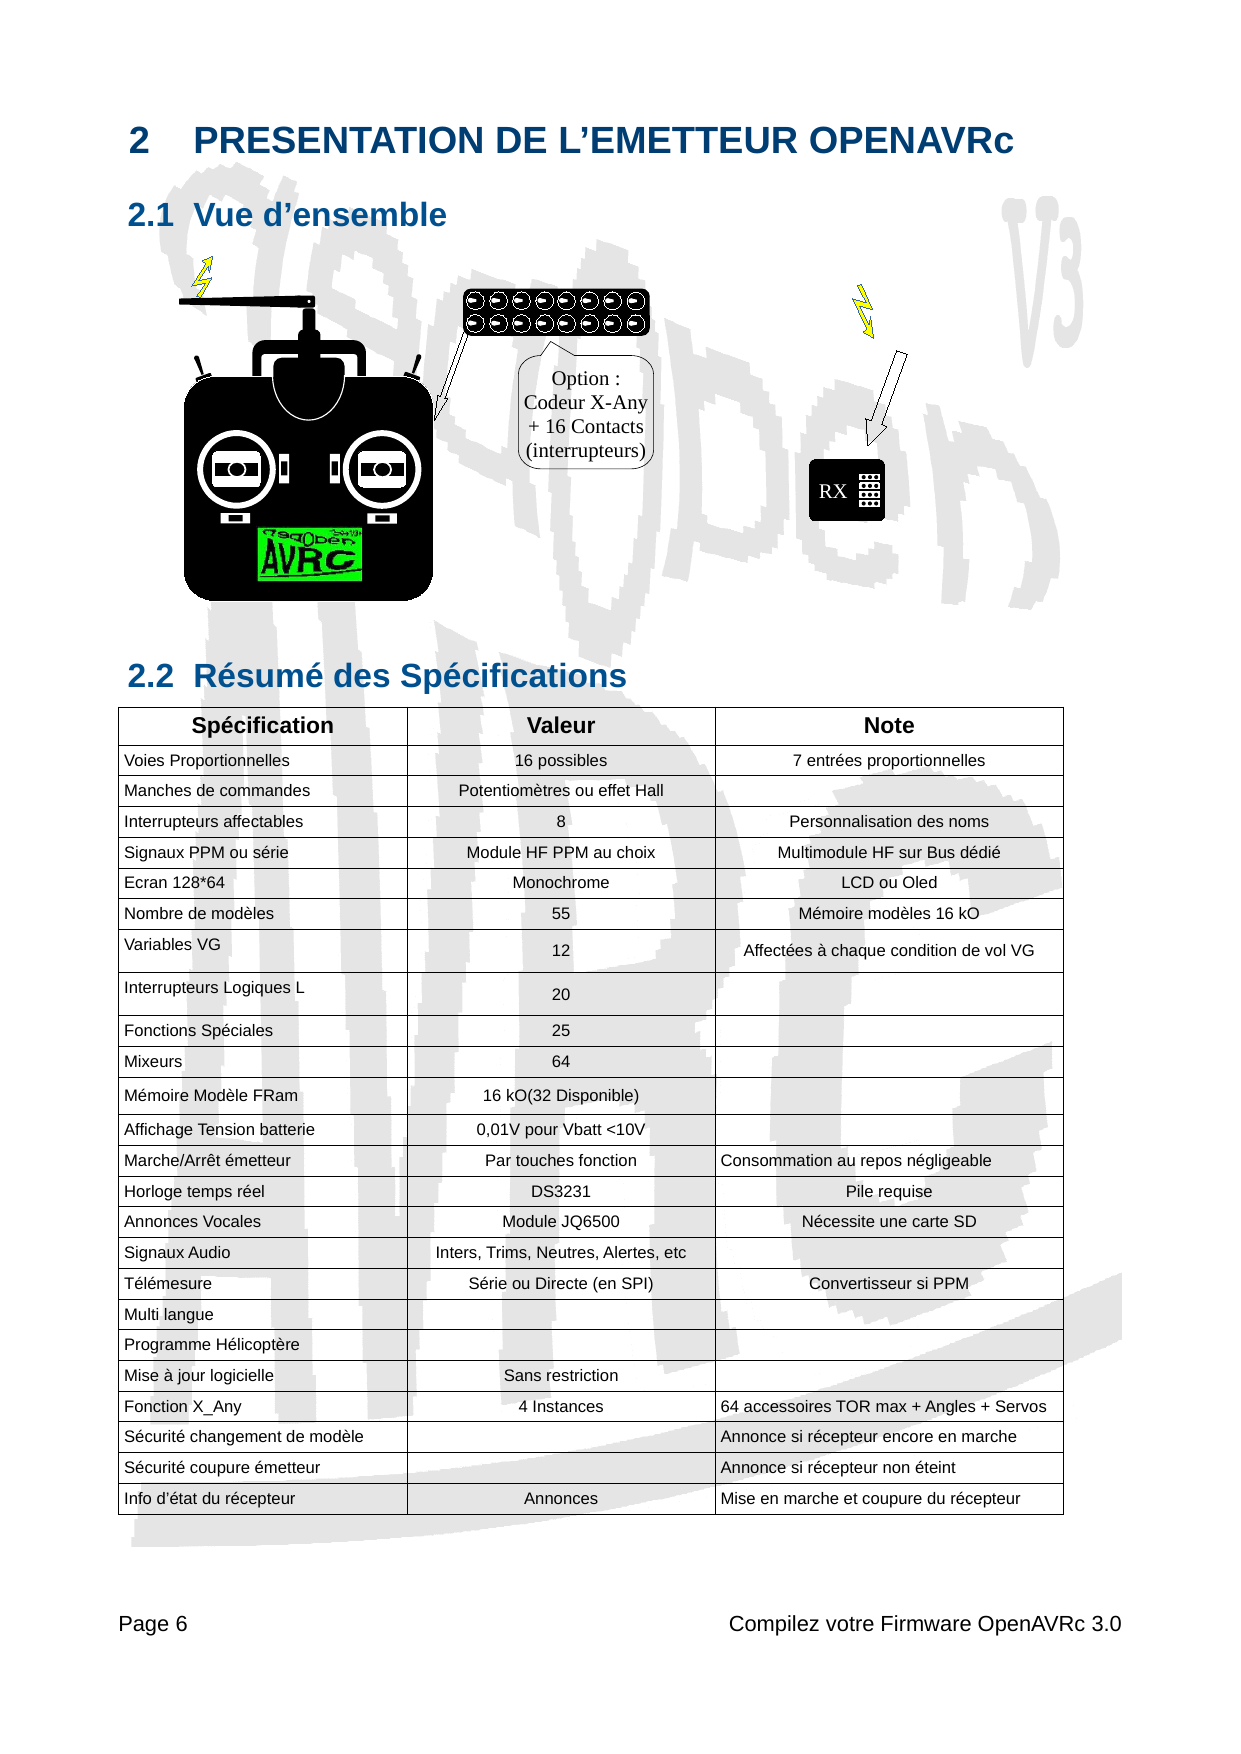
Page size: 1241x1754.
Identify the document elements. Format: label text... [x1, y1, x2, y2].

table_cell 16 kO(32 Disponible) [408, 1078, 715, 1114]
table_cell Annonces Vocales [119, 1207, 407, 1237]
table_cell 16 possibles [408, 746, 715, 775]
table_cell Mixeurs [119, 1047, 407, 1077]
table_cell Multimodule HF sur Bus dédié [716, 838, 1063, 867]
table_cell Pile requise [716, 1177, 1063, 1206]
table_cell Nombre de modèles [119, 899, 407, 929]
table_cell Horloge temps réel [119, 1177, 407, 1206]
table_cell Inters, Trims, Neutres, Alertes, etc [408, 1238, 715, 1268]
table_cell Fonctions Spéciales [119, 1016, 407, 1046]
table_cell Module JQ6500 [408, 1207, 715, 1237]
table_cell Info d’état du récepteur [119, 1484, 407, 1513]
table_cell Module HF PPM au choix [408, 838, 715, 867]
table_cell [716, 1047, 1063, 1077]
table_cell [408, 1453, 715, 1483]
table_cell Télémesure [119, 1269, 407, 1298]
table_cell Mémoire modèles 16 kO [716, 899, 1063, 929]
table_cell [408, 1300, 715, 1329]
table_cell Annonces [408, 1484, 715, 1513]
table_cell Ecran 128*64 [119, 869, 407, 898]
table_cell Multi langue [119, 1300, 407, 1329]
table_cell Série ou Directe (en SPI) [408, 1269, 715, 1298]
table_cell [408, 1422, 715, 1452]
table_cell Par touches fonction [408, 1146, 715, 1176]
table_cell Monochrome [408, 869, 715, 898]
subtitle Résumé des Spécifications [118, 656, 1122, 694]
table_cell Personnalisation des noms [716, 807, 1063, 837]
table_cell Programme Hélicoptère [119, 1330, 407, 1360]
table_cell Nécessite une carte SD [716, 1207, 1063, 1237]
table_cell [716, 1016, 1063, 1046]
table_cell [716, 1238, 1063, 1268]
table_cell Sécurité coupure émetteur [119, 1453, 407, 1483]
table_cell 55 [408, 899, 715, 929]
table_cell DS3231 [408, 1177, 715, 1206]
table_cell [716, 1300, 1063, 1329]
table_cell Consommation au repos négligeable [716, 1146, 1063, 1176]
table_cell [408, 1330, 715, 1360]
table_cell 0,01V pour Vbatt <10V [408, 1115, 715, 1145]
table_cell 20 [408, 973, 715, 1015]
subtitle PRESENTATION DE L’EMETTEUR OPENAVRc [118, 118, 1122, 162]
table_cell 4 Instances [408, 1392, 715, 1421]
table_cell Sécurité changement de modèle [119, 1422, 407, 1452]
table_cell Fonction X_Any [119, 1392, 407, 1421]
table_cell Interrupteurs Logiques L [119, 973, 407, 1015]
table_header Spécification [119, 708, 407, 744]
table_cell Interrupteurs affectables [119, 807, 407, 837]
table_cell [716, 776, 1063, 806]
table_cell 12 [408, 930, 715, 972]
table_cell Potentiomètres ou effet Hall [408, 776, 715, 806]
table_cell Annonce si récepteur encore en marche [716, 1422, 1063, 1452]
table_cell 7 entrées proportionnelles [716, 746, 1063, 775]
table_cell 64 [408, 1047, 715, 1077]
table_cell [716, 1078, 1063, 1114]
table_cell Affichage Tension batterie [119, 1115, 407, 1145]
table_header Valeur [408, 708, 715, 744]
table_cell 64 accessoires TOR max + Angles + Servos [716, 1392, 1063, 1421]
table_cell Marche/Arrêt émetteur [119, 1146, 407, 1176]
table_cell Sans restriction [408, 1361, 715, 1391]
table_cell LCD ou Oled [716, 869, 1063, 898]
table_cell Signaux PPM ou série [119, 838, 407, 867]
table_cell Mise en marche et coupure du récepteur [716, 1484, 1063, 1513]
table_cell Signaux Audio [119, 1238, 407, 1268]
table_cell [716, 1115, 1063, 1145]
subtitle Vue d’ensemble [118, 195, 1122, 234]
table_cell [716, 973, 1063, 1015]
table_cell Affectées à chaque condition de vol VG [716, 930, 1063, 972]
table_cell Convertisseur si PPM [716, 1269, 1063, 1298]
table_cell [716, 1330, 1063, 1360]
table_cell Manches de commandes [119, 776, 407, 806]
table_cell Mémoire Modèle FRam [119, 1078, 407, 1114]
table_cell Voies Proportionnelles [119, 746, 407, 775]
picture [256, 526, 363, 582]
table_cell [716, 1361, 1063, 1391]
table_header Note [716, 708, 1063, 744]
table_cell 25 [408, 1016, 715, 1046]
table_cell Annonce si récepteur non éteint [716, 1453, 1063, 1483]
table_cell Mise à jour logicielle [119, 1361, 407, 1391]
table_cell Variables VG [119, 930, 407, 972]
table_cell 8 [408, 807, 715, 837]
